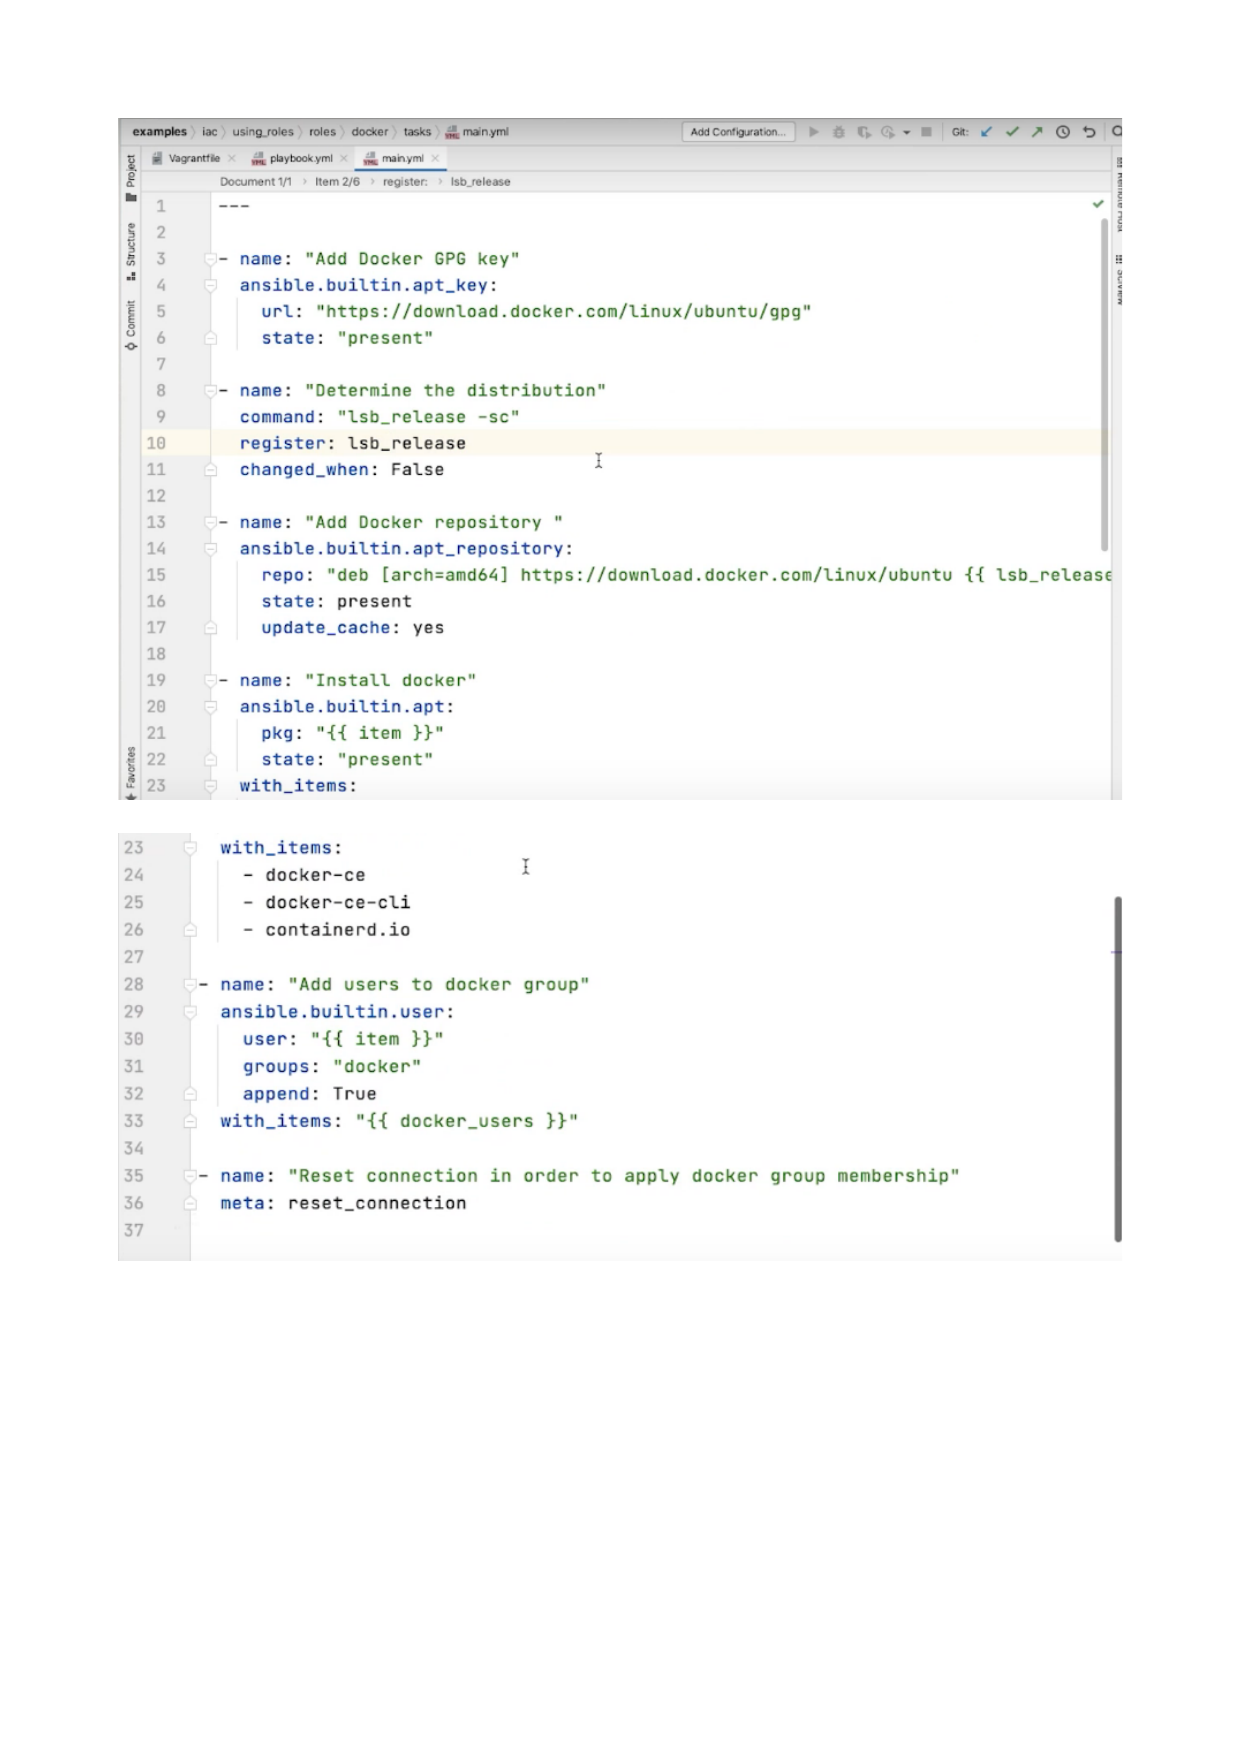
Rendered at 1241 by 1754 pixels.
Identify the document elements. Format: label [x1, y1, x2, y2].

picture [118, 118, 1123, 800]
picture [118, 833, 1123, 1261]
